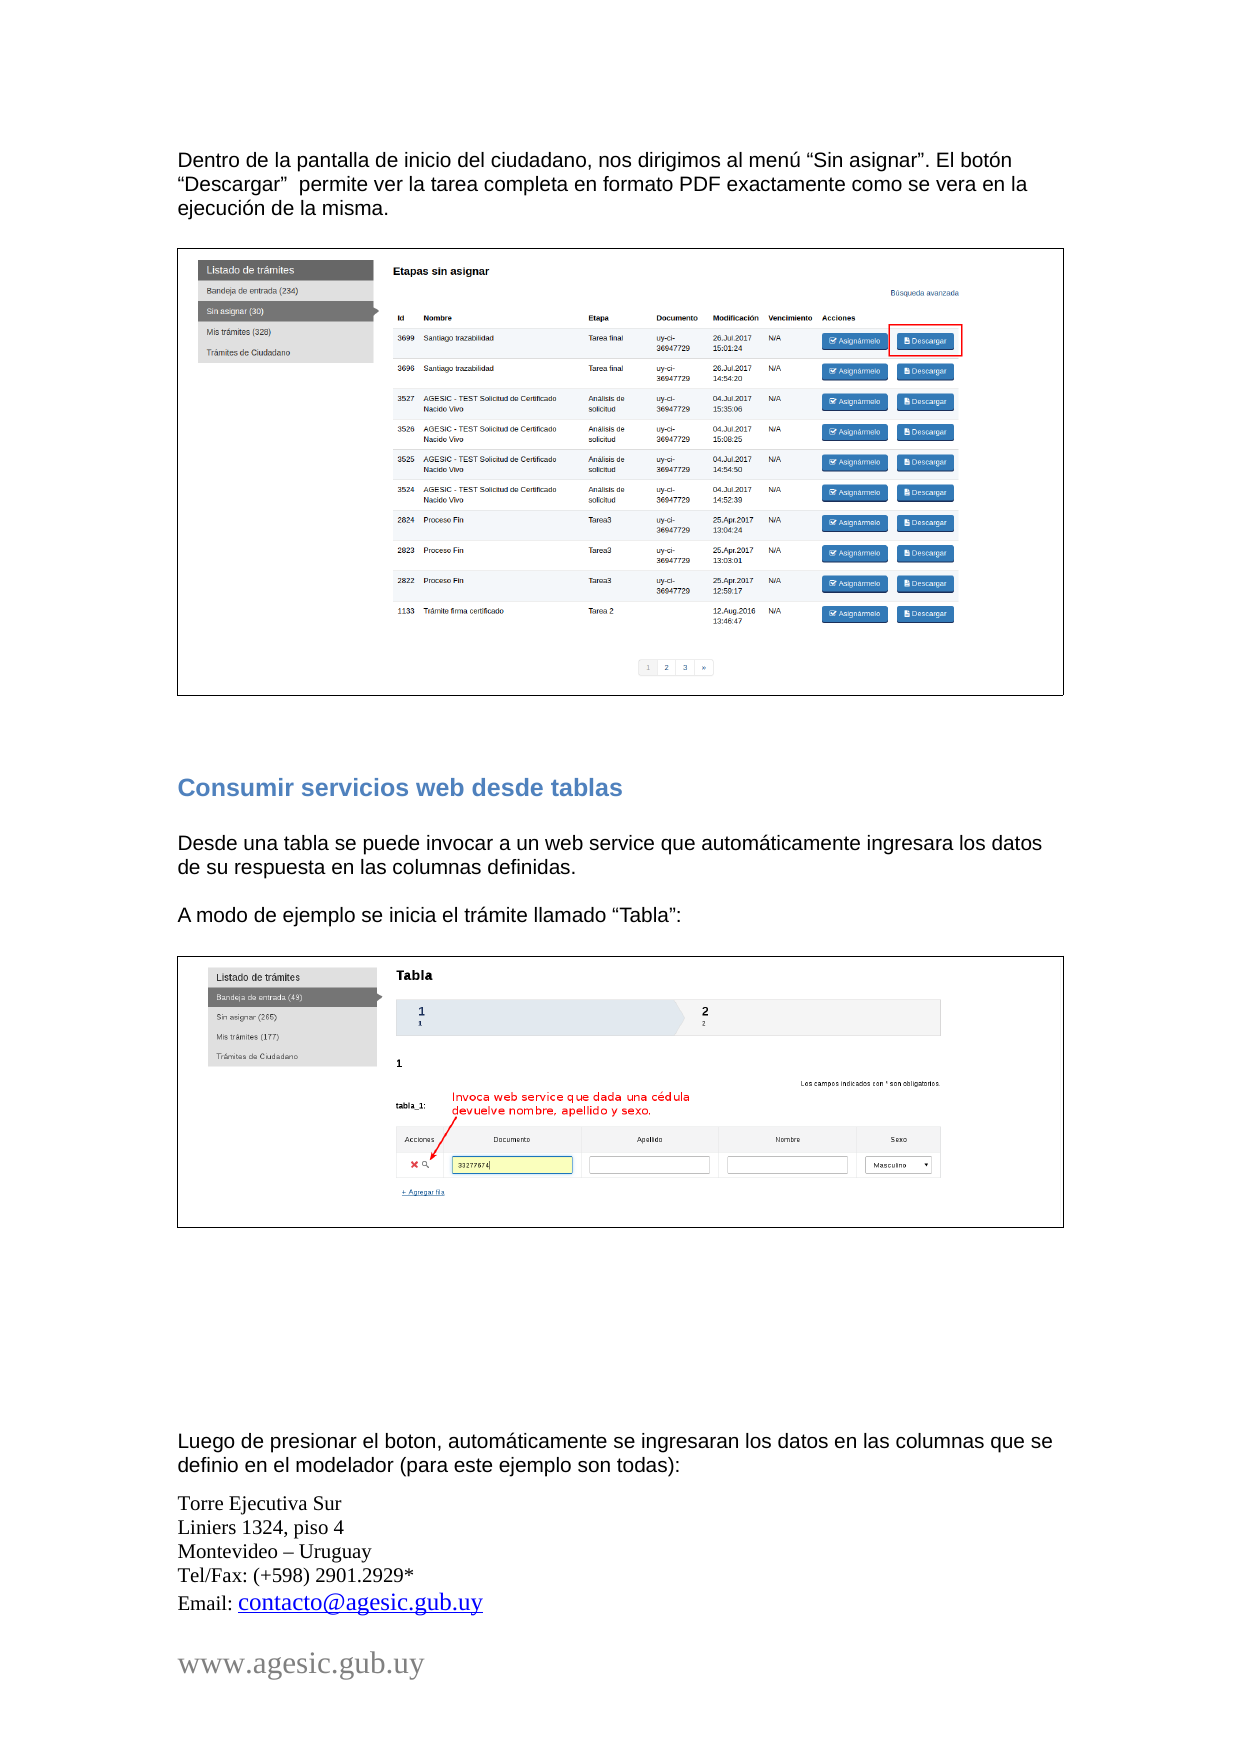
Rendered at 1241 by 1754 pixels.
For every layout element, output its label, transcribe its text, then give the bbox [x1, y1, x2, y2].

picture [180, 251, 1060, 692]
picture [180, 958, 1060, 1225]
text Dentro de la pantalla de inicio del ciudadano, nos dirigimos al menú “Sin asignar”. El botón “Descargar” permite ver la tarea completa en formato PDF exactamente como se vera en la ejecución de la misma. [177, 148, 1063, 219]
text Luego de presionar el boton, automáticamente se ingresaran los datos en las columnas que se definio en el modelador (para este ejemplo son todas): [177, 1429, 1063, 1477]
text A modo de ejemplo se inicia el trámite llamado “Tabla”: [177, 903, 1063, 927]
subtitle Consumir servicios web desde tablas [177, 773, 1063, 802]
text Desde una tabla se puede invocar a un web service que automáticamente ingresara los datos de su respuesta en las columnas definidas. [177, 831, 1063, 879]
